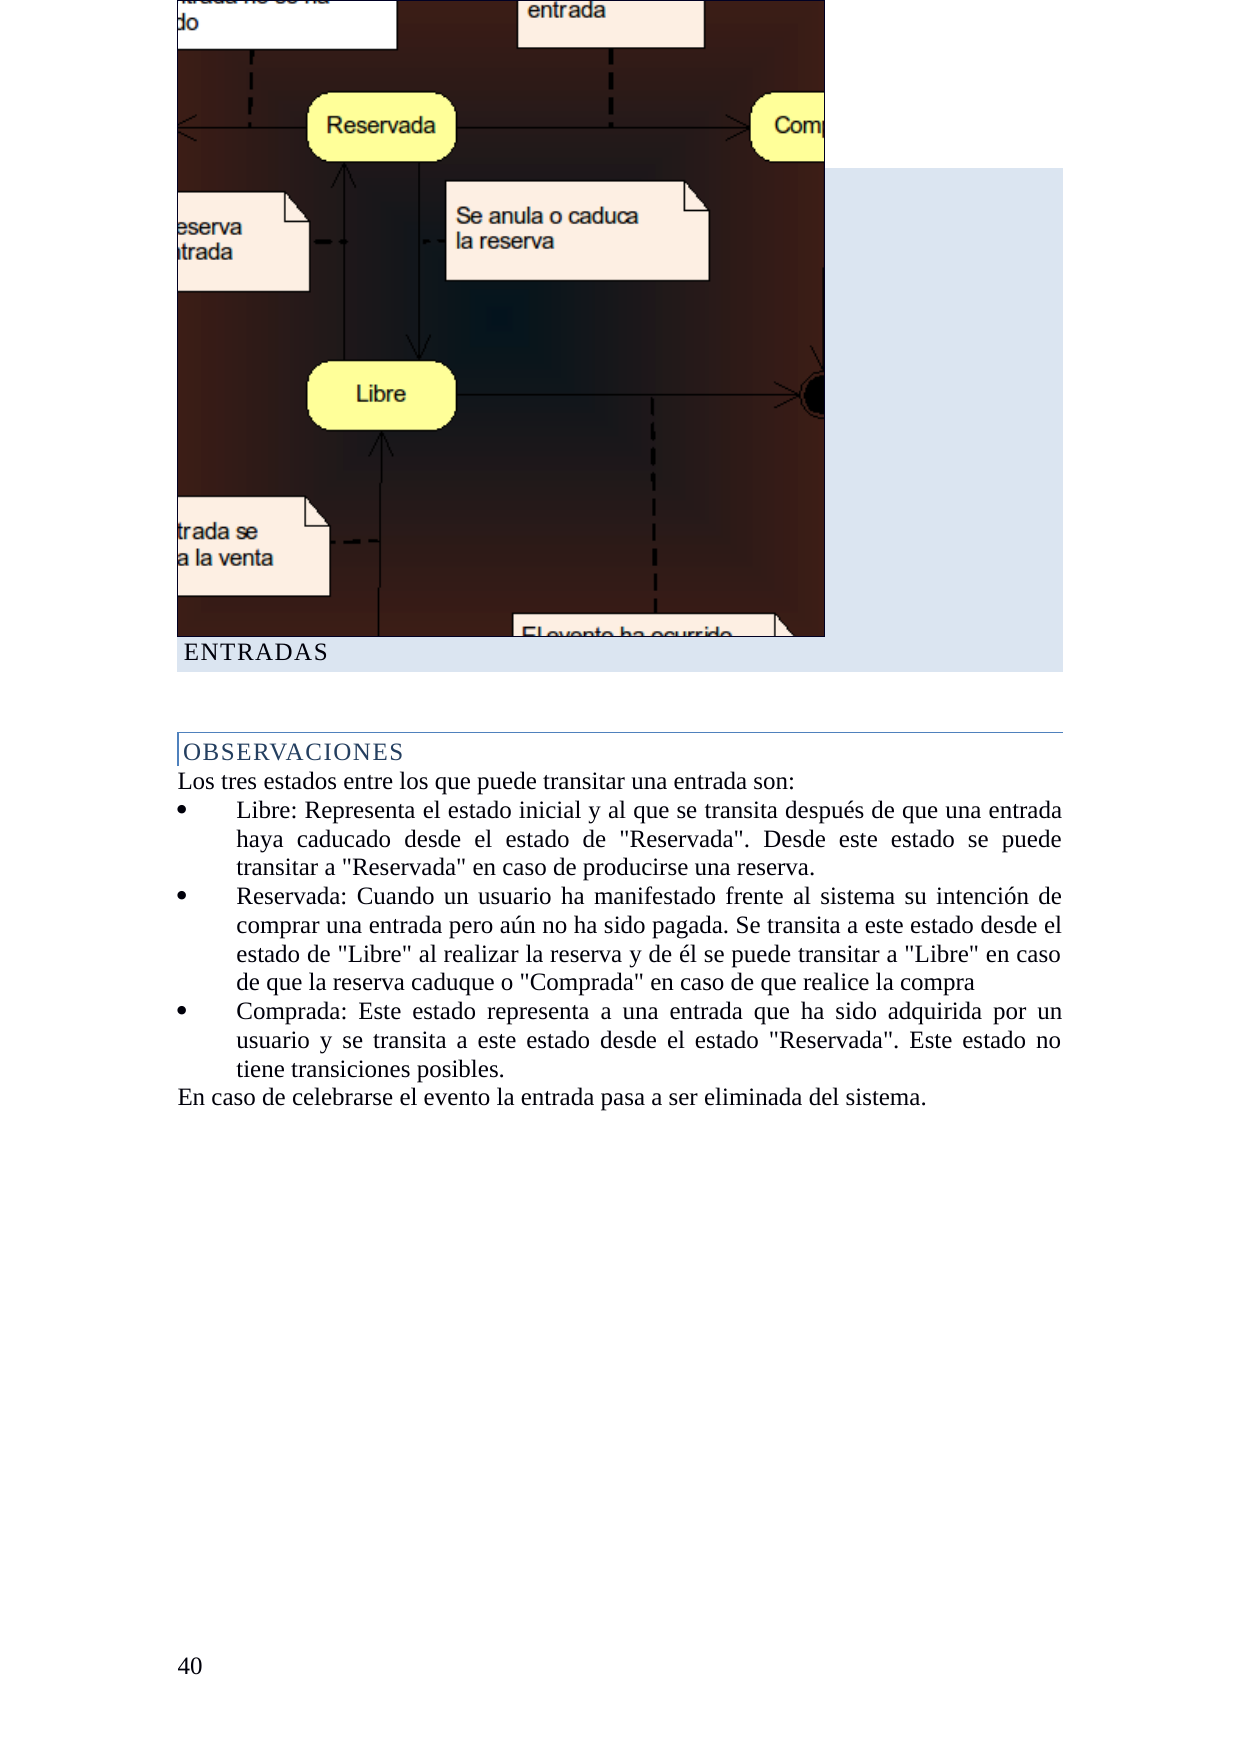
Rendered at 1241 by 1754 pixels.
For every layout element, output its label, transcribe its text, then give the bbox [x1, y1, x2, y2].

list Reservada: Cuando un usuario ha manifestado frente al sistema su intención de comprar una entrada pero aún no ha sido pagada. Se transita a este estado desde el estado de "Libre" al realizar la reserva y de él se puede transitar a "Libre" en caso de que la reserva caduque o "Comprada" en caso de que realice la compra [177, 881, 1063, 996]
text Los tres estados entre los que puede transitar una entrada son: [177, 766, 1063, 795]
subtitle Entradas [184, 175, 1057, 666]
list Libre: Representa el estado inicial y al que se transita después de que una entrada haya caducado desde el estado de "Reservada". Desde este estado se puede transitar a "Reservada" en caso de producirse una reserva. [177, 795, 1063, 881]
picture [178, 1, 824, 636]
list Comprada: Este estado representa a una entrada que ha sido adquirida por un usuario y se transita a este estado desde el estado "Reservada". Este estado no tiene transiciones posibles. [177, 996, 1063, 1082]
subtitle Observaciones [179, 733, 1063, 766]
text En caso de celebrarse el evento la entrada pasa a ser eliminada del sistema. [177, 1082, 1063, 1111]
